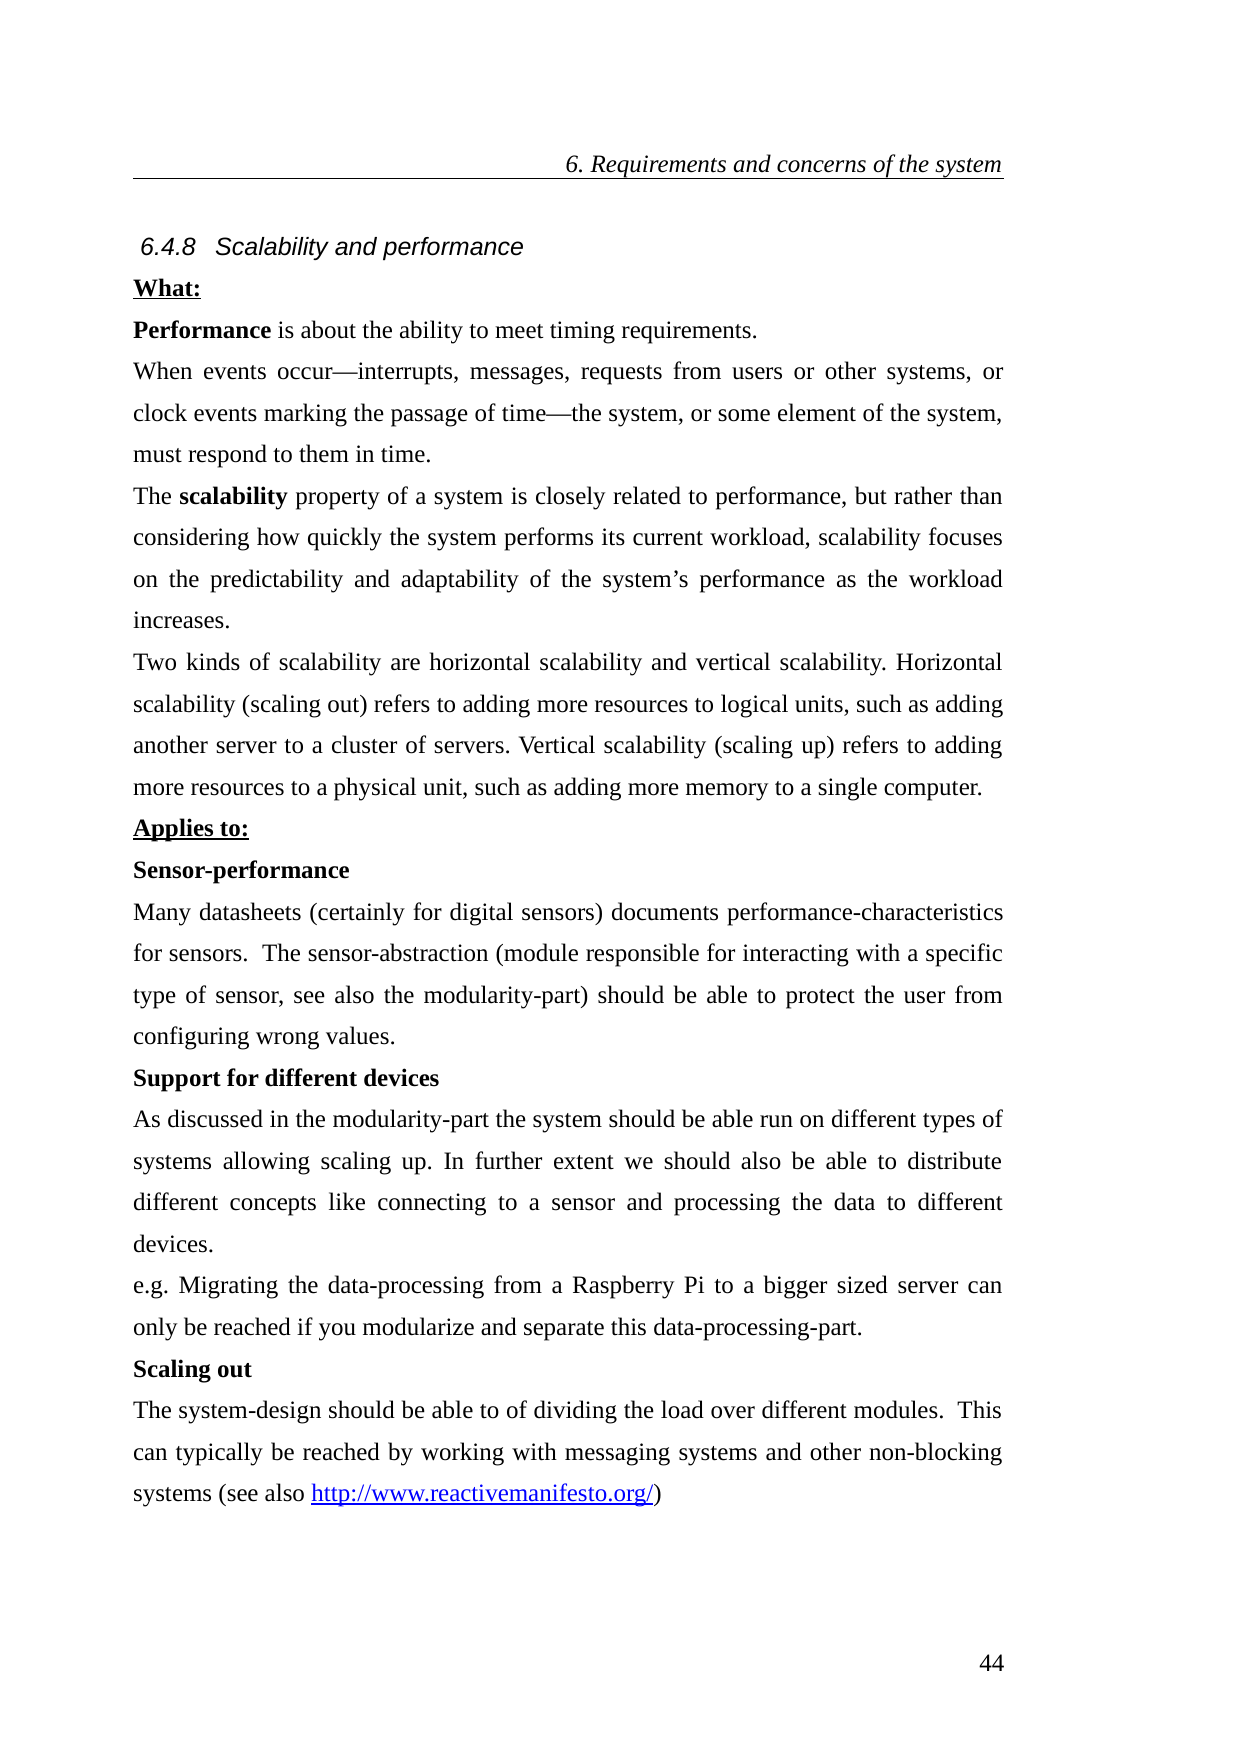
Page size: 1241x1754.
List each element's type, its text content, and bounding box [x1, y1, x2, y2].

text Scaling out [133, 1355, 1004, 1382]
text Support for different devices [133, 1064, 1004, 1092]
text Sensor-performance [133, 856, 1004, 884]
text What: [133, 274, 1004, 302]
text Performance is about the ability to meet timing requirements. [133, 316, 1004, 343]
text Applies to: [133, 814, 1004, 842]
text e.g. Migrating the data-processing from a Raspberry Pi to a bigger sized server can only be reached if you modularize and separate this data-processing-part. [133, 1272, 1004, 1341]
text Two kinds of scalability are horizontal scalability and vertical scalability. Horizontal scalability (scaling out) refers to adding more resources to logical units, such as adding another server to a cluster of servers. Vertical scalability (scaling up) refers to adding more resources to a physical unit, such as adding more memory to a single computer. [133, 648, 1004, 801]
text Many datasheets (certainly for digital sensors) documents performance-characteristics for sensors. The sensor-abstraction (module responsible for interacting with a specific type of sensor, see also the modularity-part) should be able to protect the user from configuring wrong values. [133, 898, 1004, 1050]
text The scalability property of a system is closely related to performance, but rather than considering how quickly the system performs its current workload, scalability focuses on the predictability and adaptability of the system’s performance as the workload increases. [133, 482, 1004, 634]
subtitle Scalability and performance [140, 232, 1004, 260]
text The system-design should be able to of dividing the load over different modules. This can typically be reached by working with messaging systems and other non-blocking systems (see also http://www.reactivemanifesto.org/) [133, 1396, 1004, 1507]
text As discussed in the modularity-part the system should be able run on different types of systems allowing scaling up. In further extent we should also be able to distribute different concepts like connecting to a sensor and processing the data to different devices. [133, 1105, 1004, 1258]
text When events occur—interrupts, messages, requests from users or other systems, or clock events marking the passage of time—the system, or some element of the system, must respond to them in time. [133, 357, 1004, 468]
